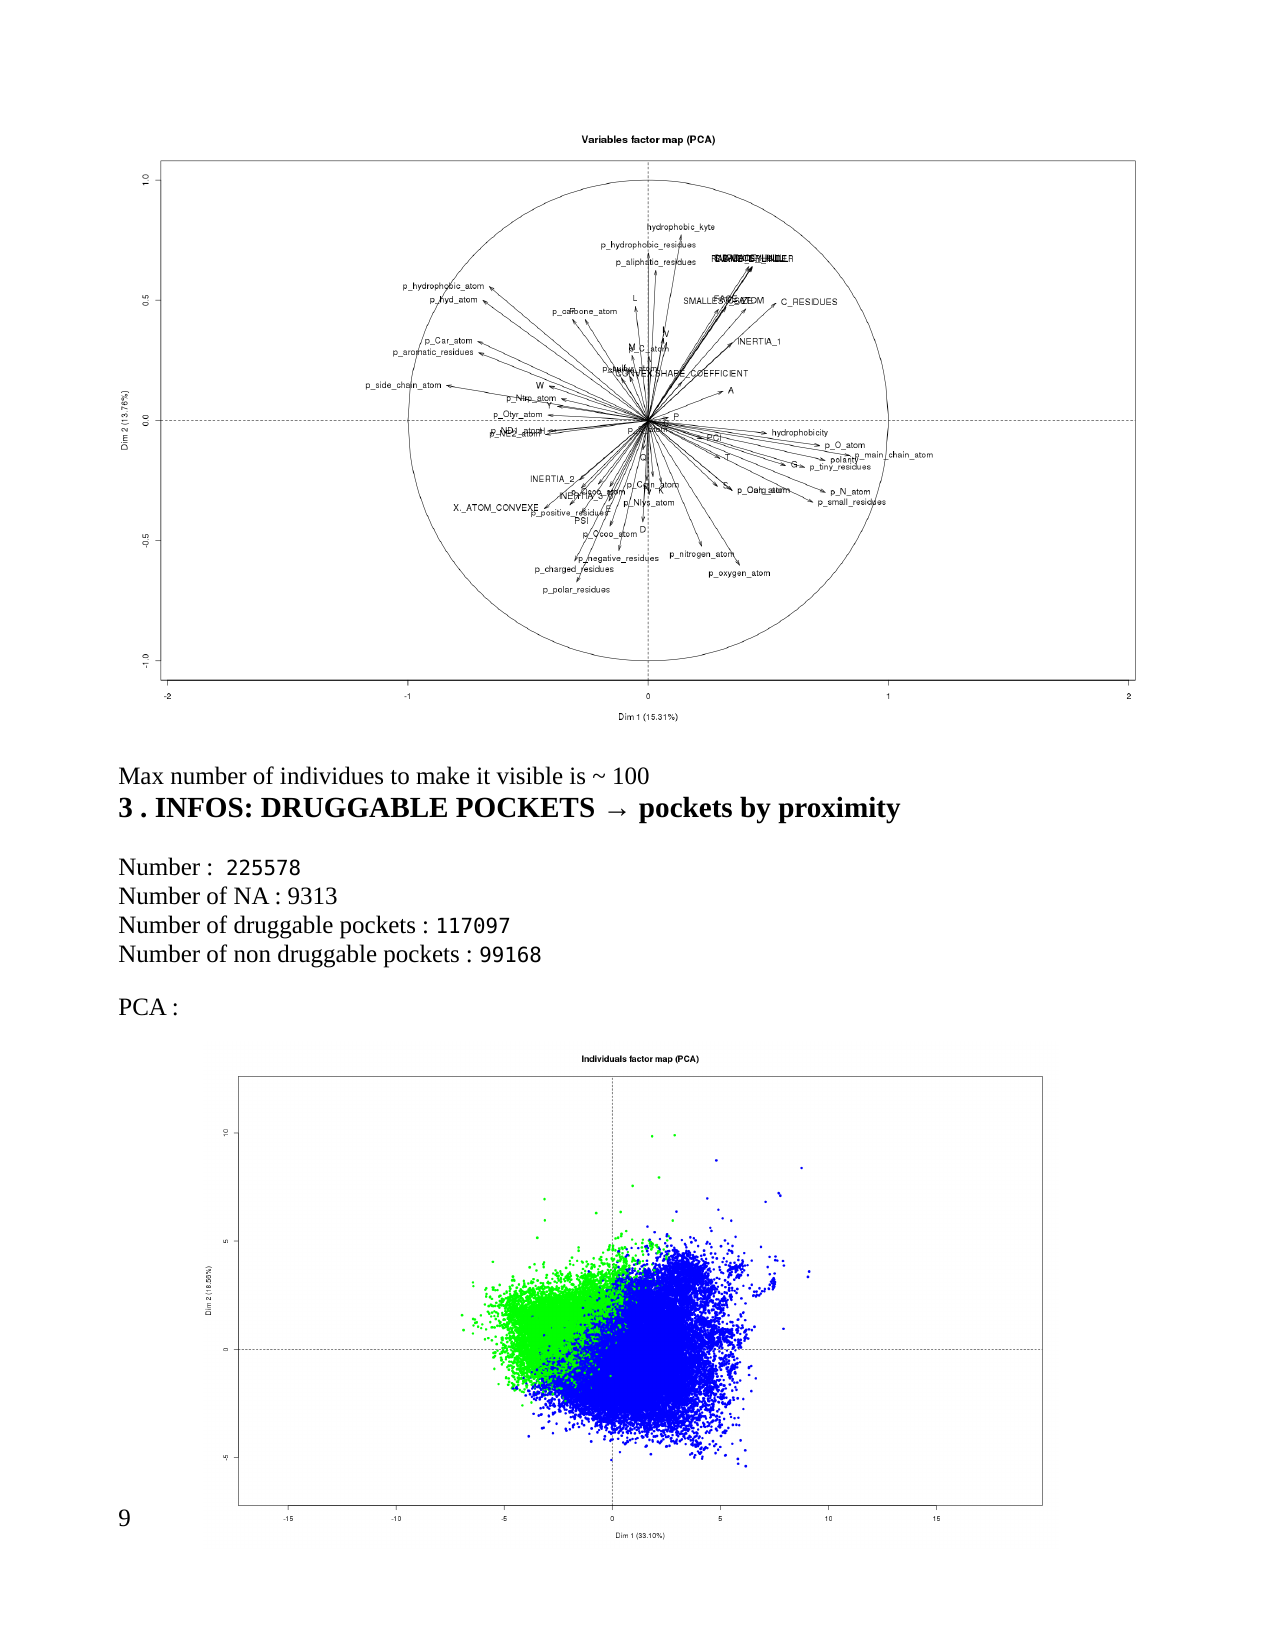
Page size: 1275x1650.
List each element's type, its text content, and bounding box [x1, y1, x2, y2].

text 3 . INFOS: DRUGGABLE POCKETS → pockets by proximity [118, 790, 1157, 824]
text PCA : [118, 992, 1157, 1021]
picture [118, 118, 1157, 733]
text Max number of individues to make it visible is ~ 100 [118, 761, 1157, 790]
picture [203, 1041, 1060, 1549]
text Number of NA : 9313 [118, 881, 1157, 910]
text Number : 225578 [118, 852, 1157, 881]
text Number of druggable pockets : 117097 [118, 910, 1157, 939]
text Number of non druggable pockets : 99168 [118, 939, 1157, 967]
